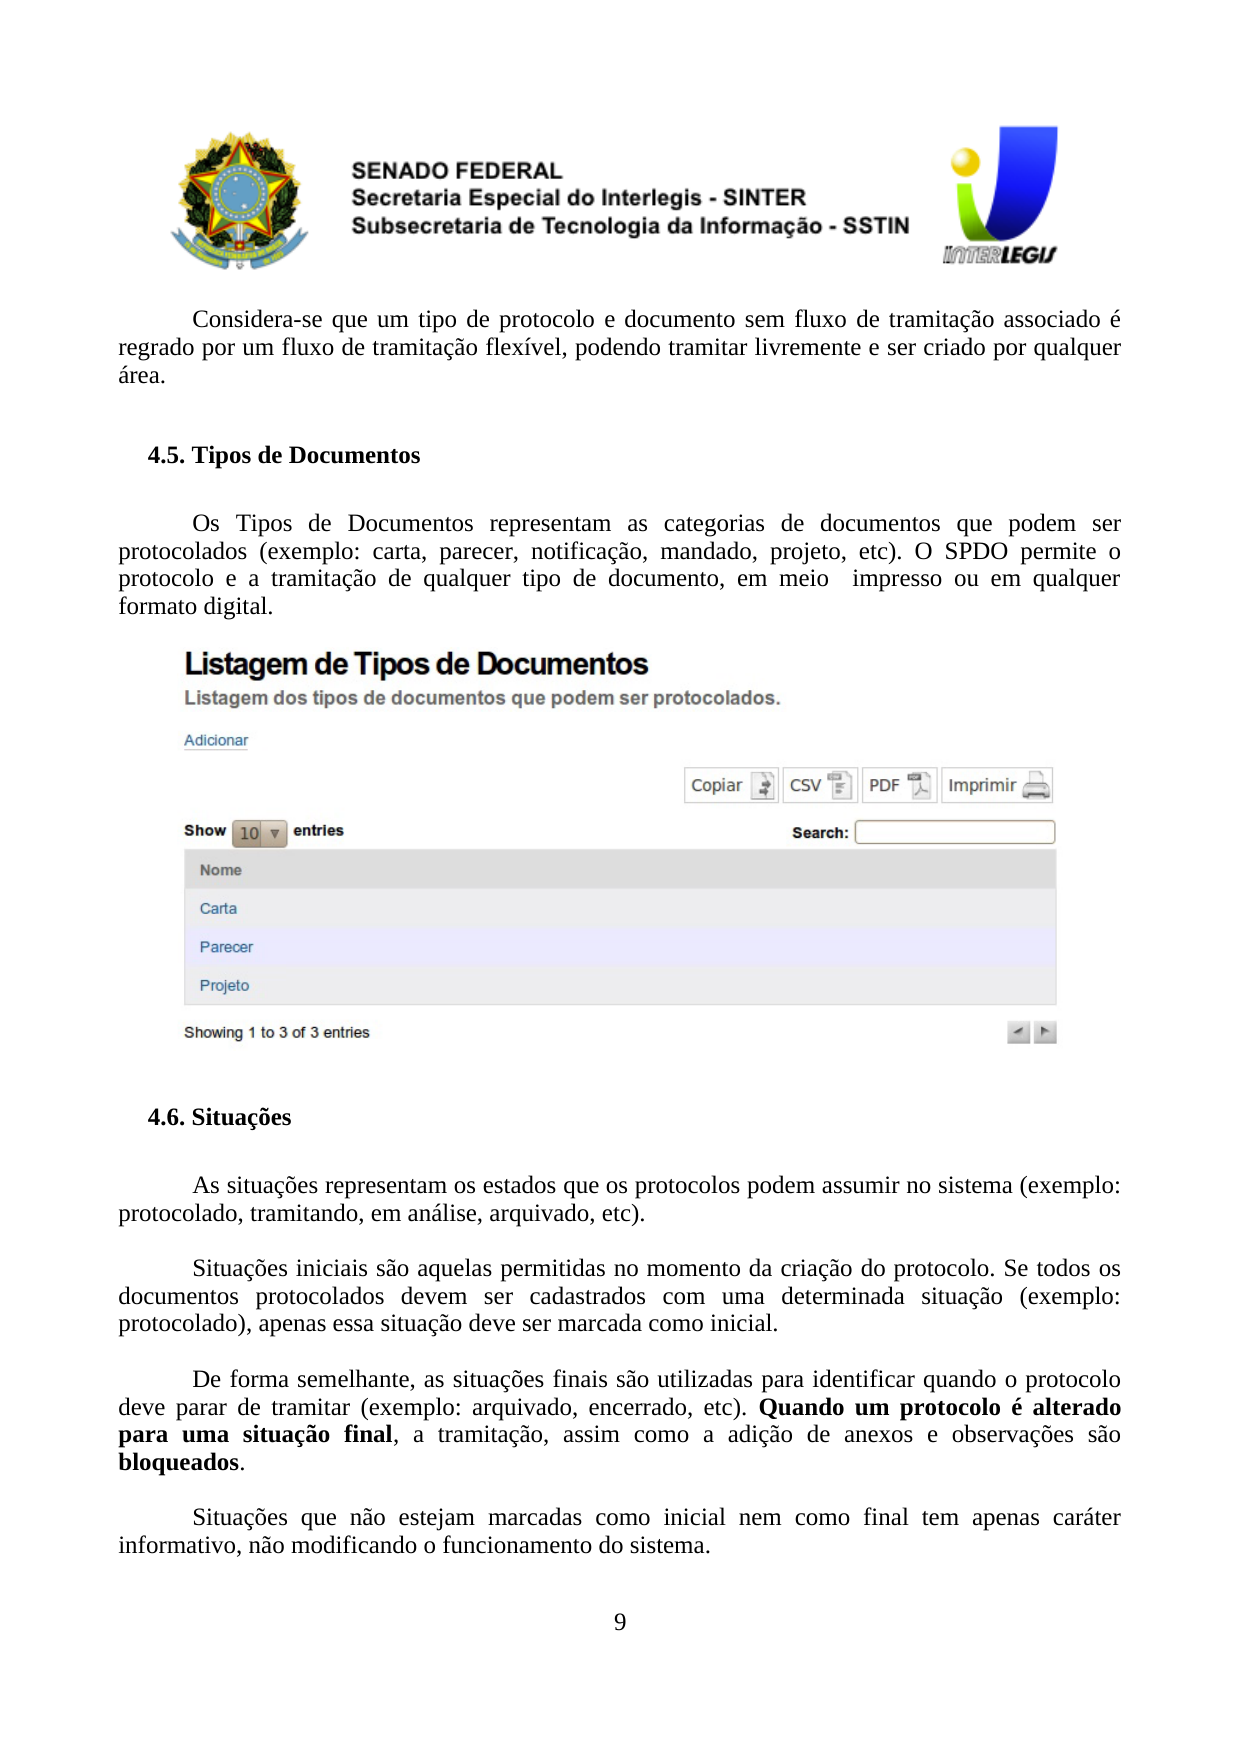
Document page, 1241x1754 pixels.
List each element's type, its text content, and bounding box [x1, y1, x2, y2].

text Situações iniciais são aquelas permitidas no momento da criação do protocolo. Se todos os documentos protocolados devem ser cadastrados com uma determinada situação (exemplo: protocolado), apenas essa situação deve ser marcada como inicial. [118, 1226, 1122, 1337]
text De forma semelhante, as situações finais são utilizadas para identificar quando o protocolo deve parar de tramitar (exemplo: arquivado, encerrado, etc). Quando um protocolo é alterado para uma situação final, a tramitação, assim como a adição de anexos e observações são bloqueados. [118, 1337, 1122, 1476]
subtitle 4.6. Situações [148, 1103, 1122, 1131]
text Os Tipos de Documentos representam as categorias de documentos que podem ser protocolados (exemplo: carta, parecer, notificação, mandado, projeto, etc). O SPDO permite o protocolo e a tramitação de qualquer tipo de documento, em meio impresso ou em qualquer formato digital. [118, 509, 1122, 620]
text Situações que não estejam marcadas como inicial nem como final tem apenas caráter informativo, não modificando o funcionamento do sistema. [118, 1476, 1122, 1559]
subtitle 4.5. Tipos de Documentos [148, 441, 1122, 469]
picture [177, 647, 1063, 1051]
picture [163, 118, 1078, 276]
text As situações representam os estados que os protocolos podem assumir no sistema (exemplo: protocolado, tramitando, em análise, arquivado, etc). [118, 1171, 1122, 1226]
text Considera-se que um tipo de protocolo e documento sem fluxo de tramitação associado é regrado por um fluxo de tramitação flexível, podendo tramitar livremente e ser criado por qualquer área. [118, 305, 1122, 388]
